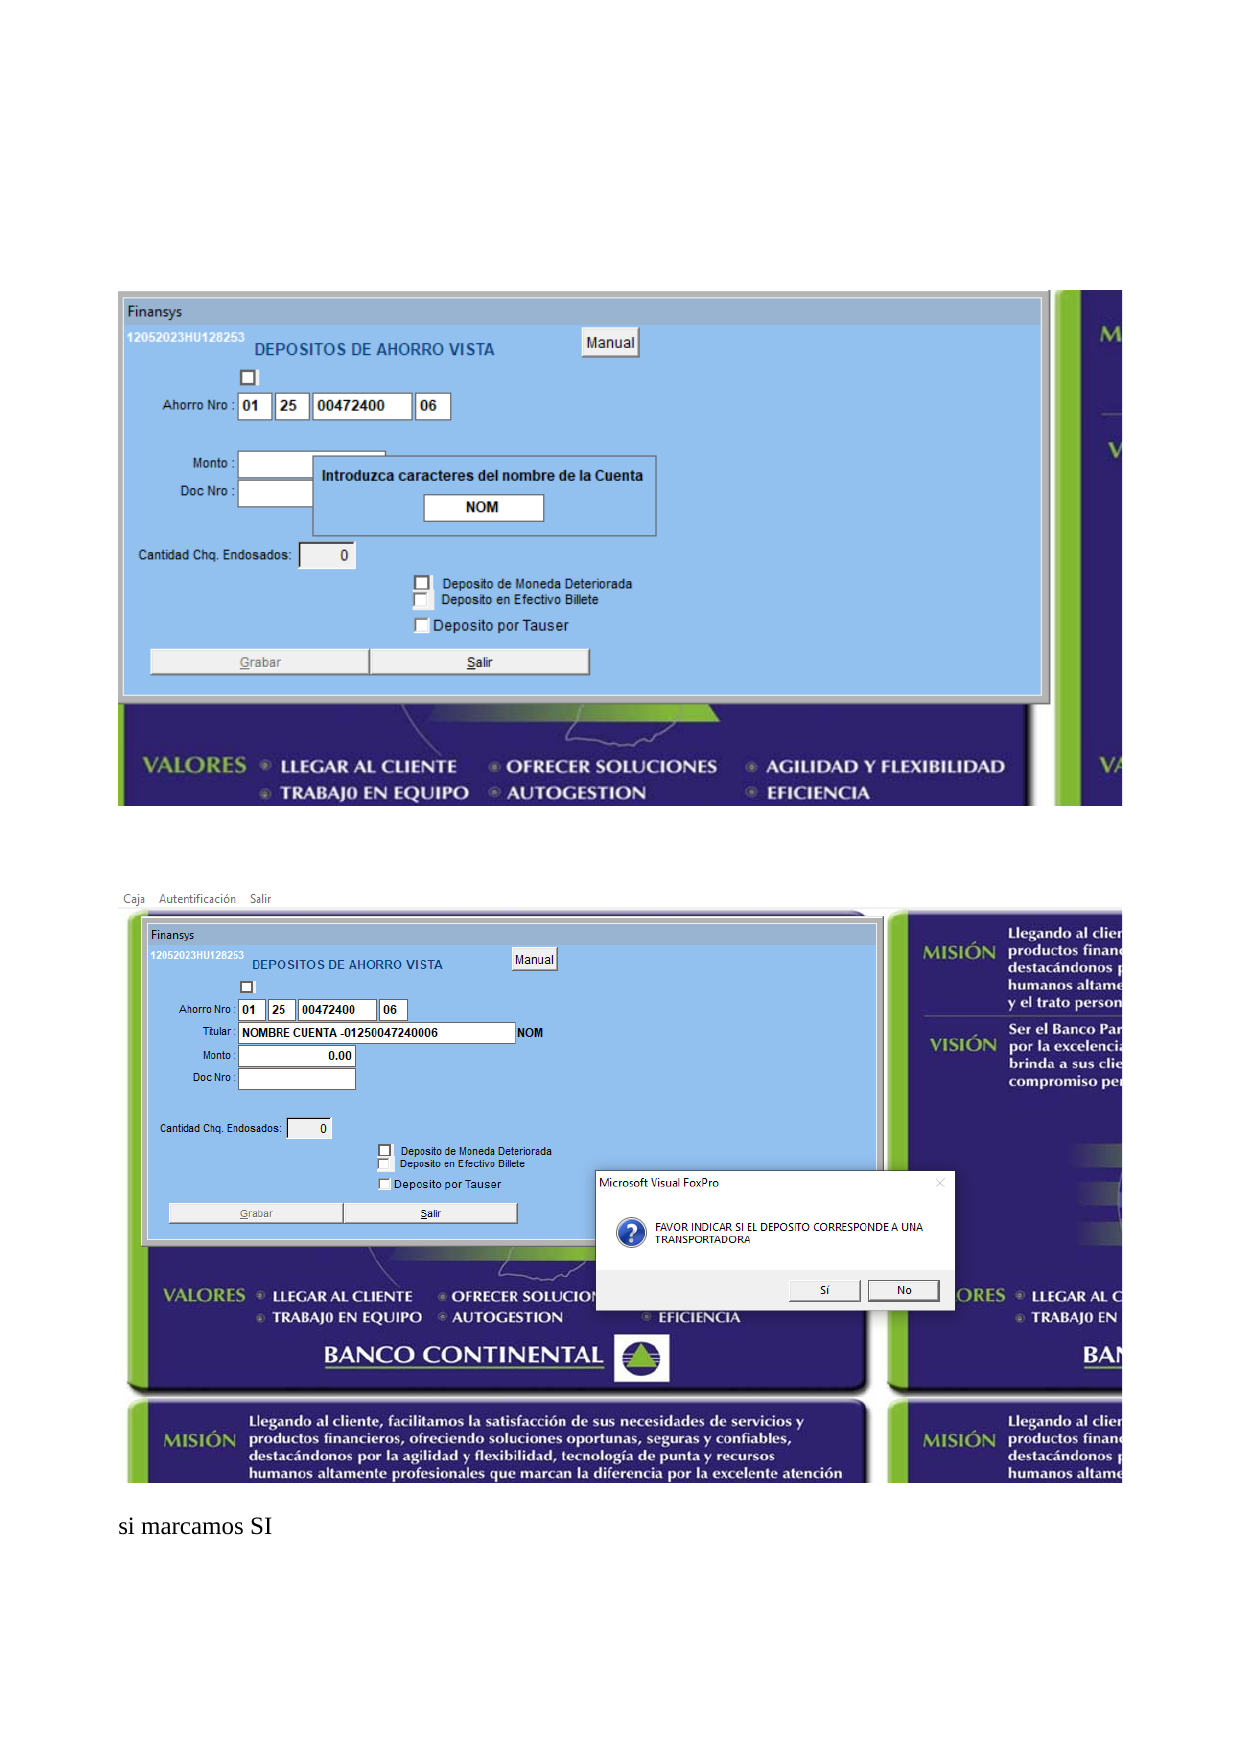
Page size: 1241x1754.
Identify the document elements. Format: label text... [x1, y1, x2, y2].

text si marcamos SI [118, 1511, 1122, 1540]
picture [118, 290, 1123, 806]
picture [118, 892, 1123, 1483]
